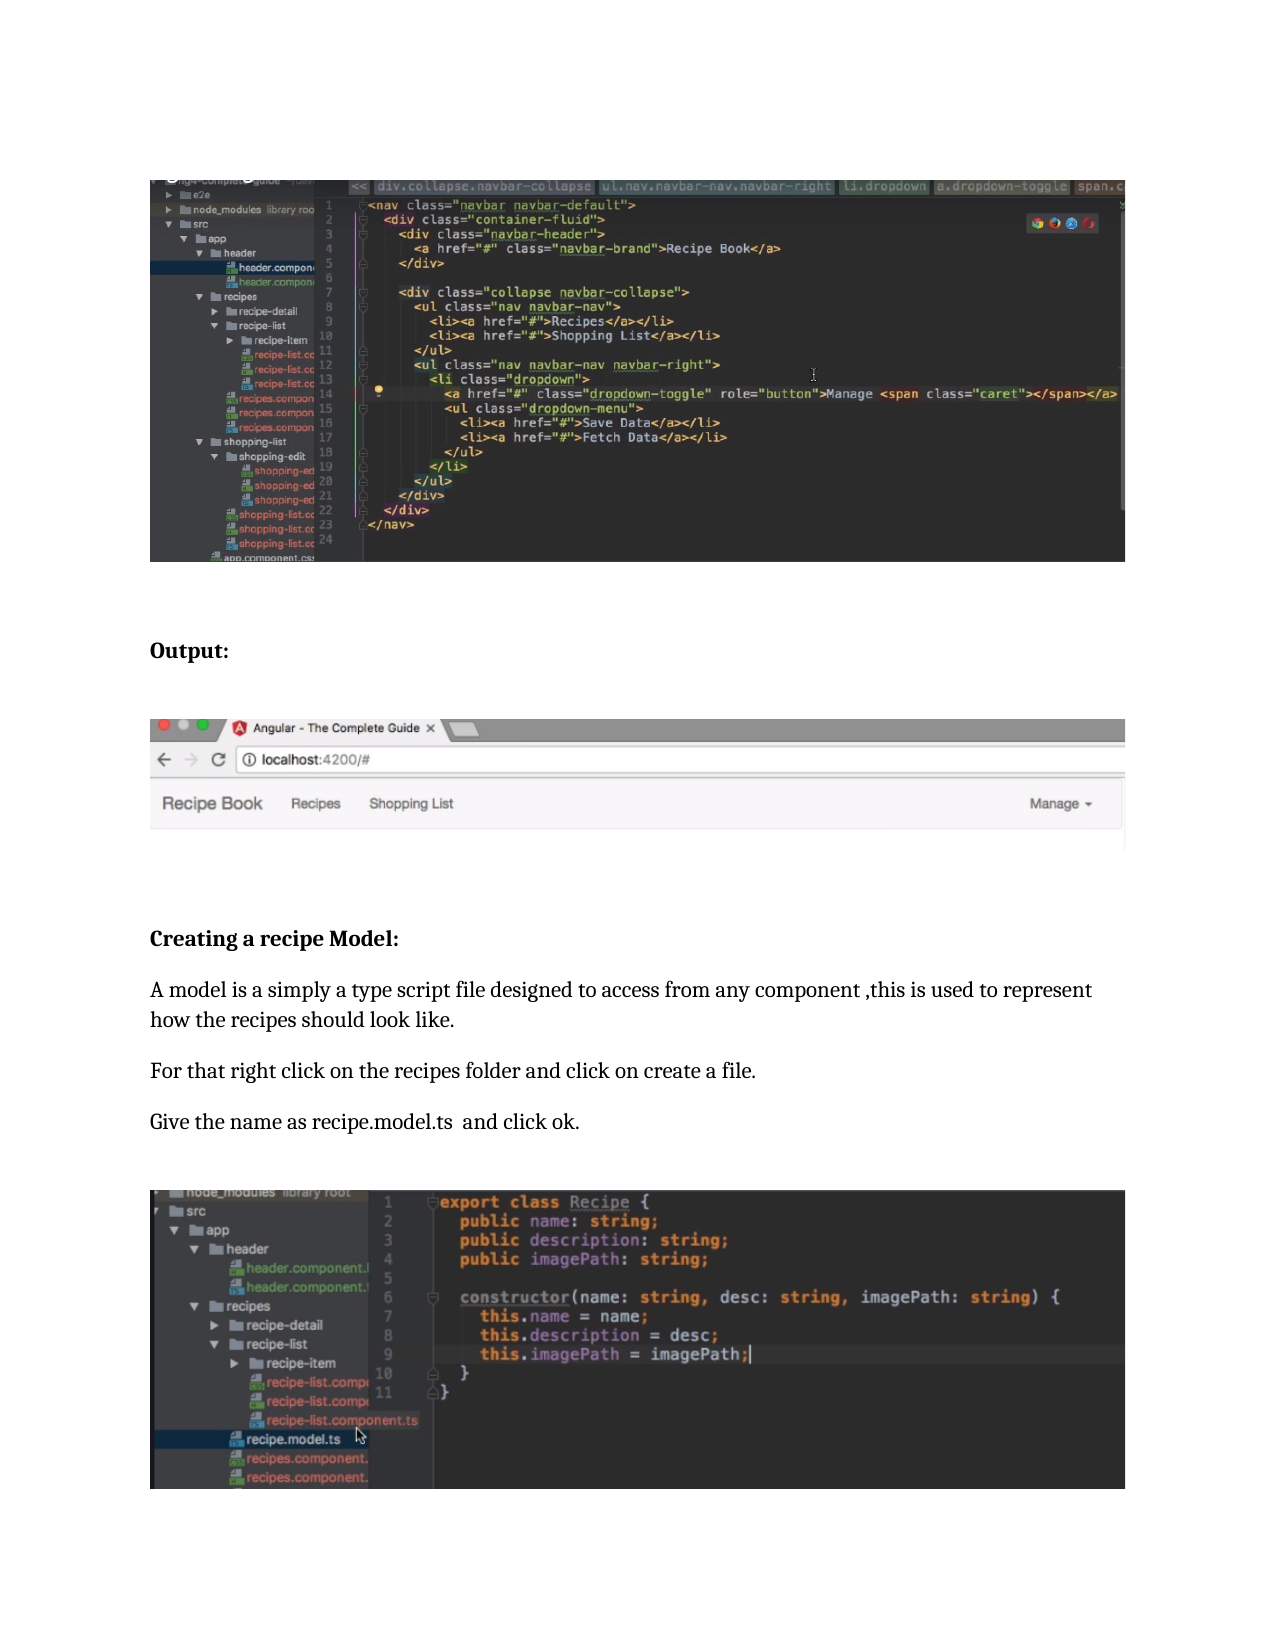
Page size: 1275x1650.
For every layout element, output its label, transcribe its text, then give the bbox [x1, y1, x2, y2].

subtitle Output: [150, 638, 1125, 664]
picture [150, 719, 1125, 850]
text For that right click on the recipes folder and click on create a file. [150, 1058, 1125, 1084]
text A model is a simply a type script file designed to access from any component ,this is used to represent how the recipes should look like. [150, 977, 1125, 1033]
subtitle Creating a recipe Model: [150, 926, 1125, 952]
picture [150, 180, 1125, 562]
picture [150, 1190, 1125, 1489]
text Give the name as recipe.model.ts and click ok. [150, 1109, 1125, 1135]
